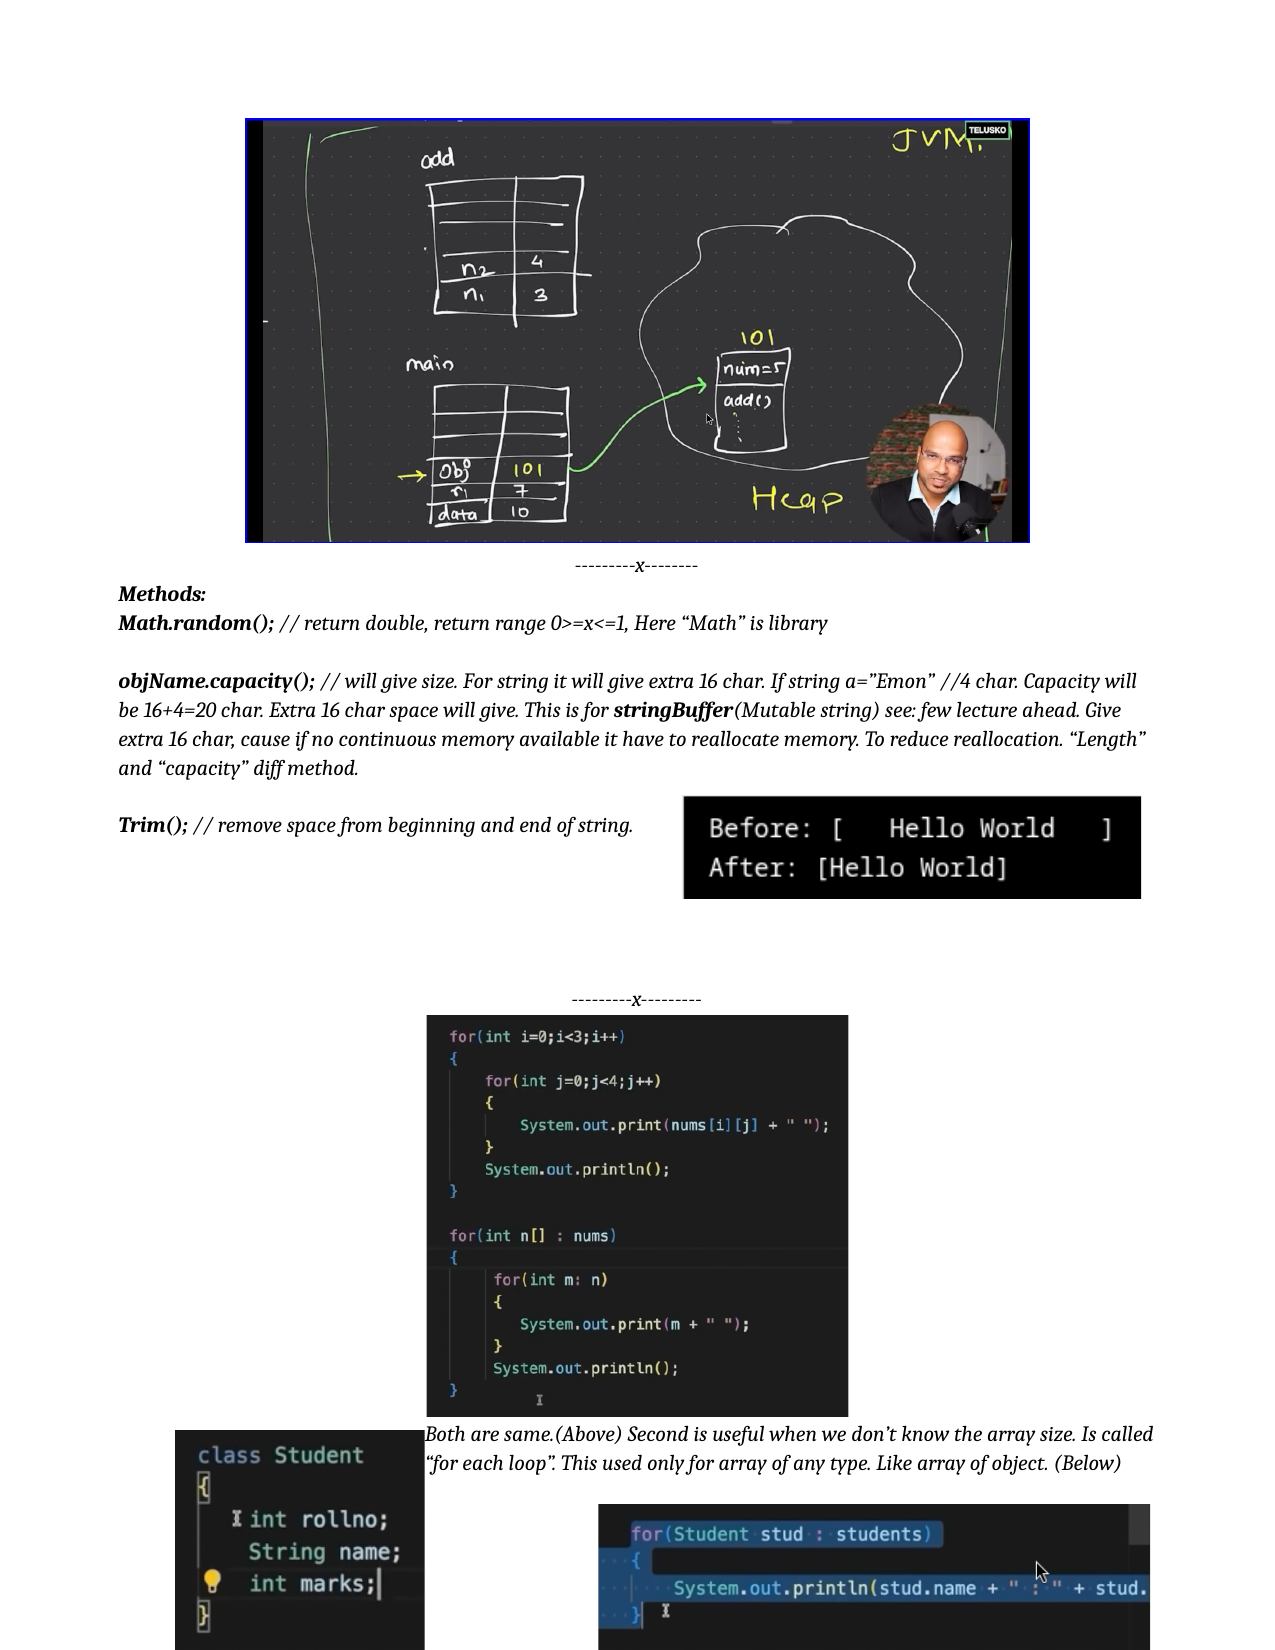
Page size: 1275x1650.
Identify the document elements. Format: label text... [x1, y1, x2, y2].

text objName.capacity(); // will give size. For string it will give extra 16 char. If string a=”Emon” //4 char. Capacity will be 16+4=20 char. Extra 16 char space will give. This is for stringBuffer(Mutable string) see: few lecture ahead. Give extra 16 char, cause if no continuous memory available it have to reallocate memory. To reduce reallocation. “Length” and “capacity” diff method. [118, 668, 1157, 780]
picture [175, 1430, 425, 1650]
text Both are same.(Above) Second is useful when we don’t know the array size. Is called “for each loop”. This used only for array of any type. Like array of object. (Below) [118, 1421, 1157, 1475]
picture [681, 795, 1142, 899]
text Trim(); // remove space from beginning and end of string. [118, 813, 681, 838]
picture [598, 1504, 1151, 1650]
picture [245, 118, 1030, 543]
text Methods: [118, 581, 1157, 607]
picture [426, 1015, 849, 1417]
text Math.random(); // return double, return range 0>=x<=1, Here “Math” is library [118, 610, 1157, 636]
text ---------x-------- [118, 552, 1157, 578]
text ---------x--------- [118, 987, 1157, 1012]
